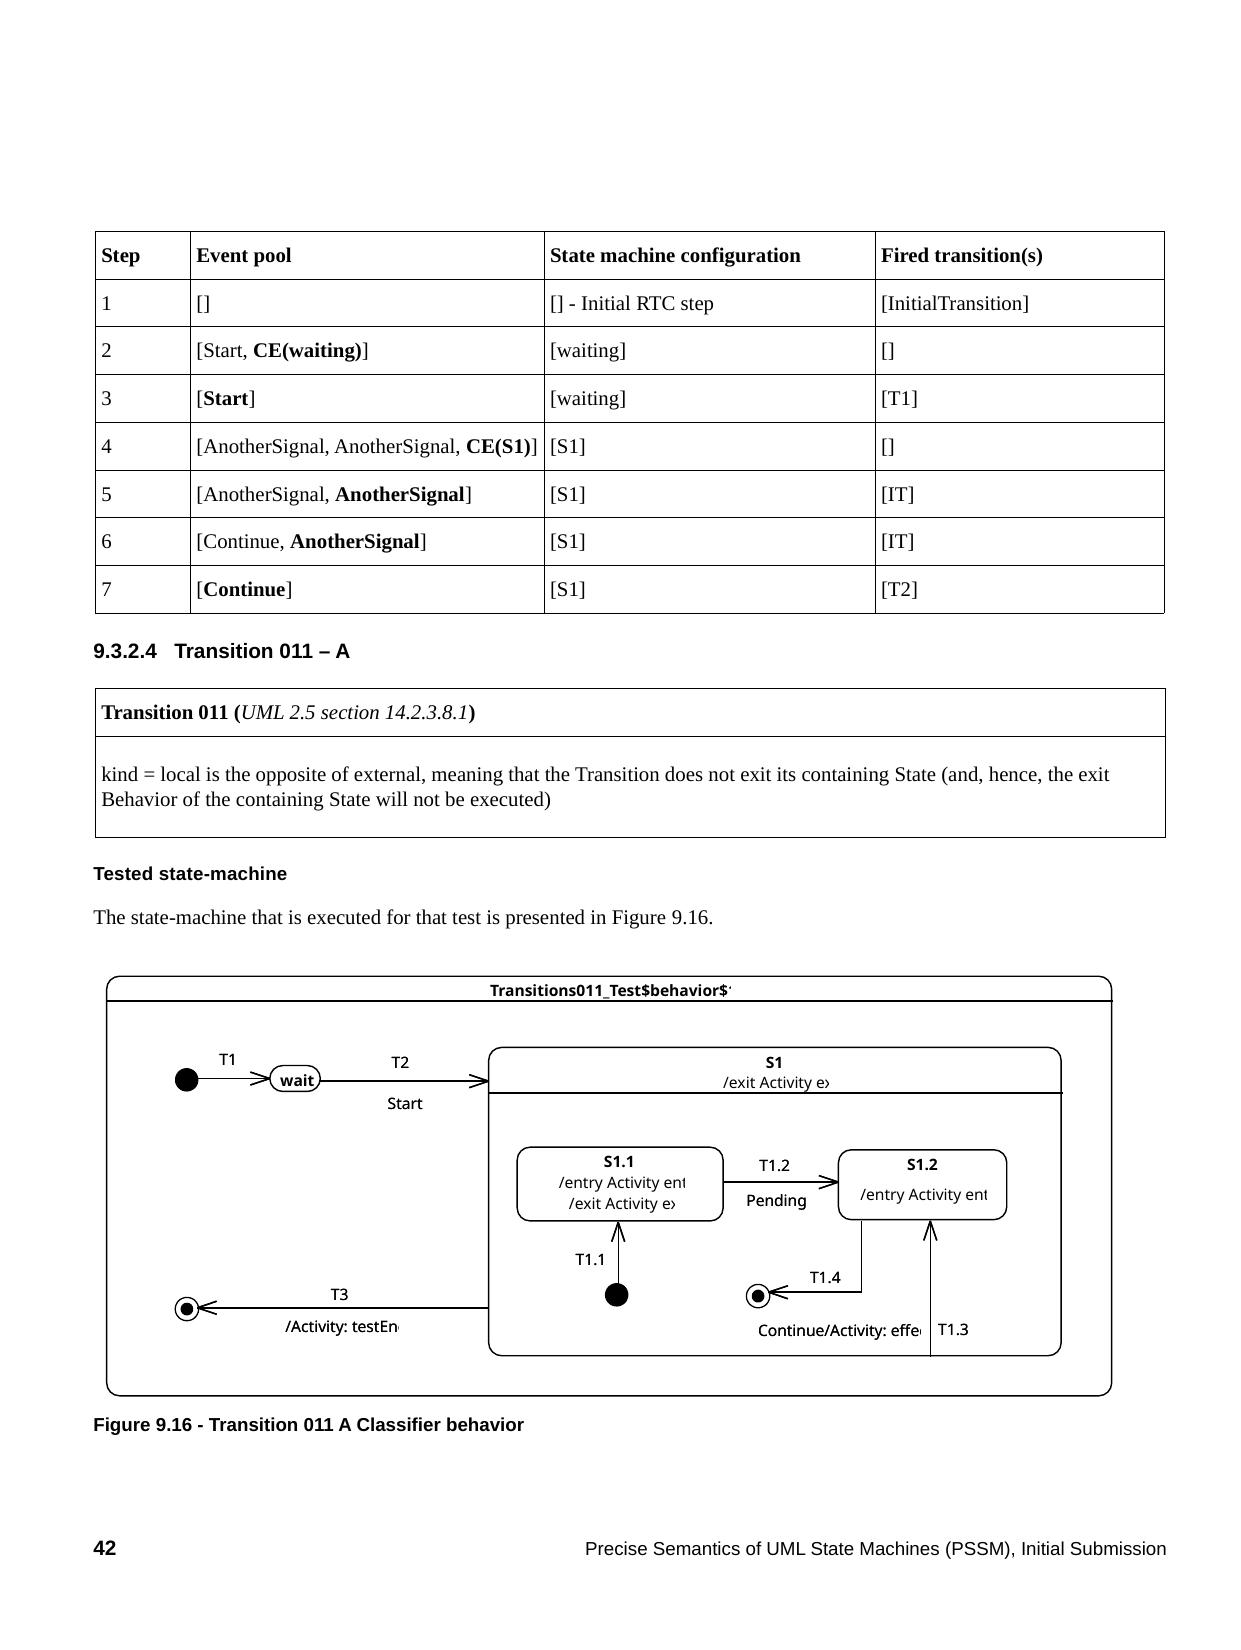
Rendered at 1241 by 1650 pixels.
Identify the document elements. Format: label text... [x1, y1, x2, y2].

table_cell 5 [96, 471, 190, 517]
table_cell [S1] [545, 471, 875, 517]
table_cell [waiting] [545, 375, 875, 422]
table_cell [Continue, AnotherSignal] [191, 518, 544, 565]
table_header Event pool [191, 232, 544, 279]
table_header Fired transition(s) [876, 232, 1164, 279]
text The state-machine that is executed for that test is presented in Figure 9.16. [93, 905, 1164, 929]
table_cell [AnotherSignal, AnotherSignal] [191, 471, 544, 517]
text Figure 9.16 - Transition 011 A Classifier behavior [93, 963, 1127, 1436]
table_cell [] [876, 327, 1164, 374]
table_cell [T2] [876, 566, 1164, 613]
table_cell [Start, CE(waiting)] [191, 327, 544, 374]
table_cell 6 [96, 518, 190, 565]
table_cell 4 [96, 423, 190, 469]
table_cell [IT] [876, 518, 1164, 565]
table_cell [] [191, 280, 544, 326]
table_cell kind = local is the opposite of external, meaning that the Transition does not exit its containing State (and, hence, the exit Behavior of the containing State will not be executed) [96, 737, 1165, 837]
table_cell [] - Initial RTC step [545, 280, 875, 326]
table_cell [T1] [876, 375, 1164, 422]
table_header State machine configuration [545, 232, 875, 279]
table_cell [S1] [545, 518, 875, 565]
table_cell [S1] [545, 423, 875, 469]
table_cell [S1] [545, 566, 875, 613]
table_cell [Continue] [191, 566, 544, 613]
table_cell [] [876, 423, 1164, 469]
table_header Transition 011 (UML 2.5 section 14.2.3.8.1) [96, 689, 1165, 736]
table_cell [Start] [191, 375, 544, 422]
table_cell 3 [96, 375, 190, 422]
table_header Step [96, 232, 190, 279]
table_cell 7 [96, 566, 190, 613]
table_cell 1 [96, 280, 190, 326]
subtitle Transition 011 – A [93, 638, 1164, 663]
table_cell [AnotherSignal, AnotherSignal, CE(S1)] [191, 423, 544, 469]
subtitle Tested state-machine [93, 862, 1164, 884]
table_cell [IT] [876, 471, 1164, 517]
table_cell [waiting] [545, 327, 875, 374]
table_cell [InitialTransition] [876, 280, 1164, 326]
table_cell 2 [96, 327, 190, 374]
